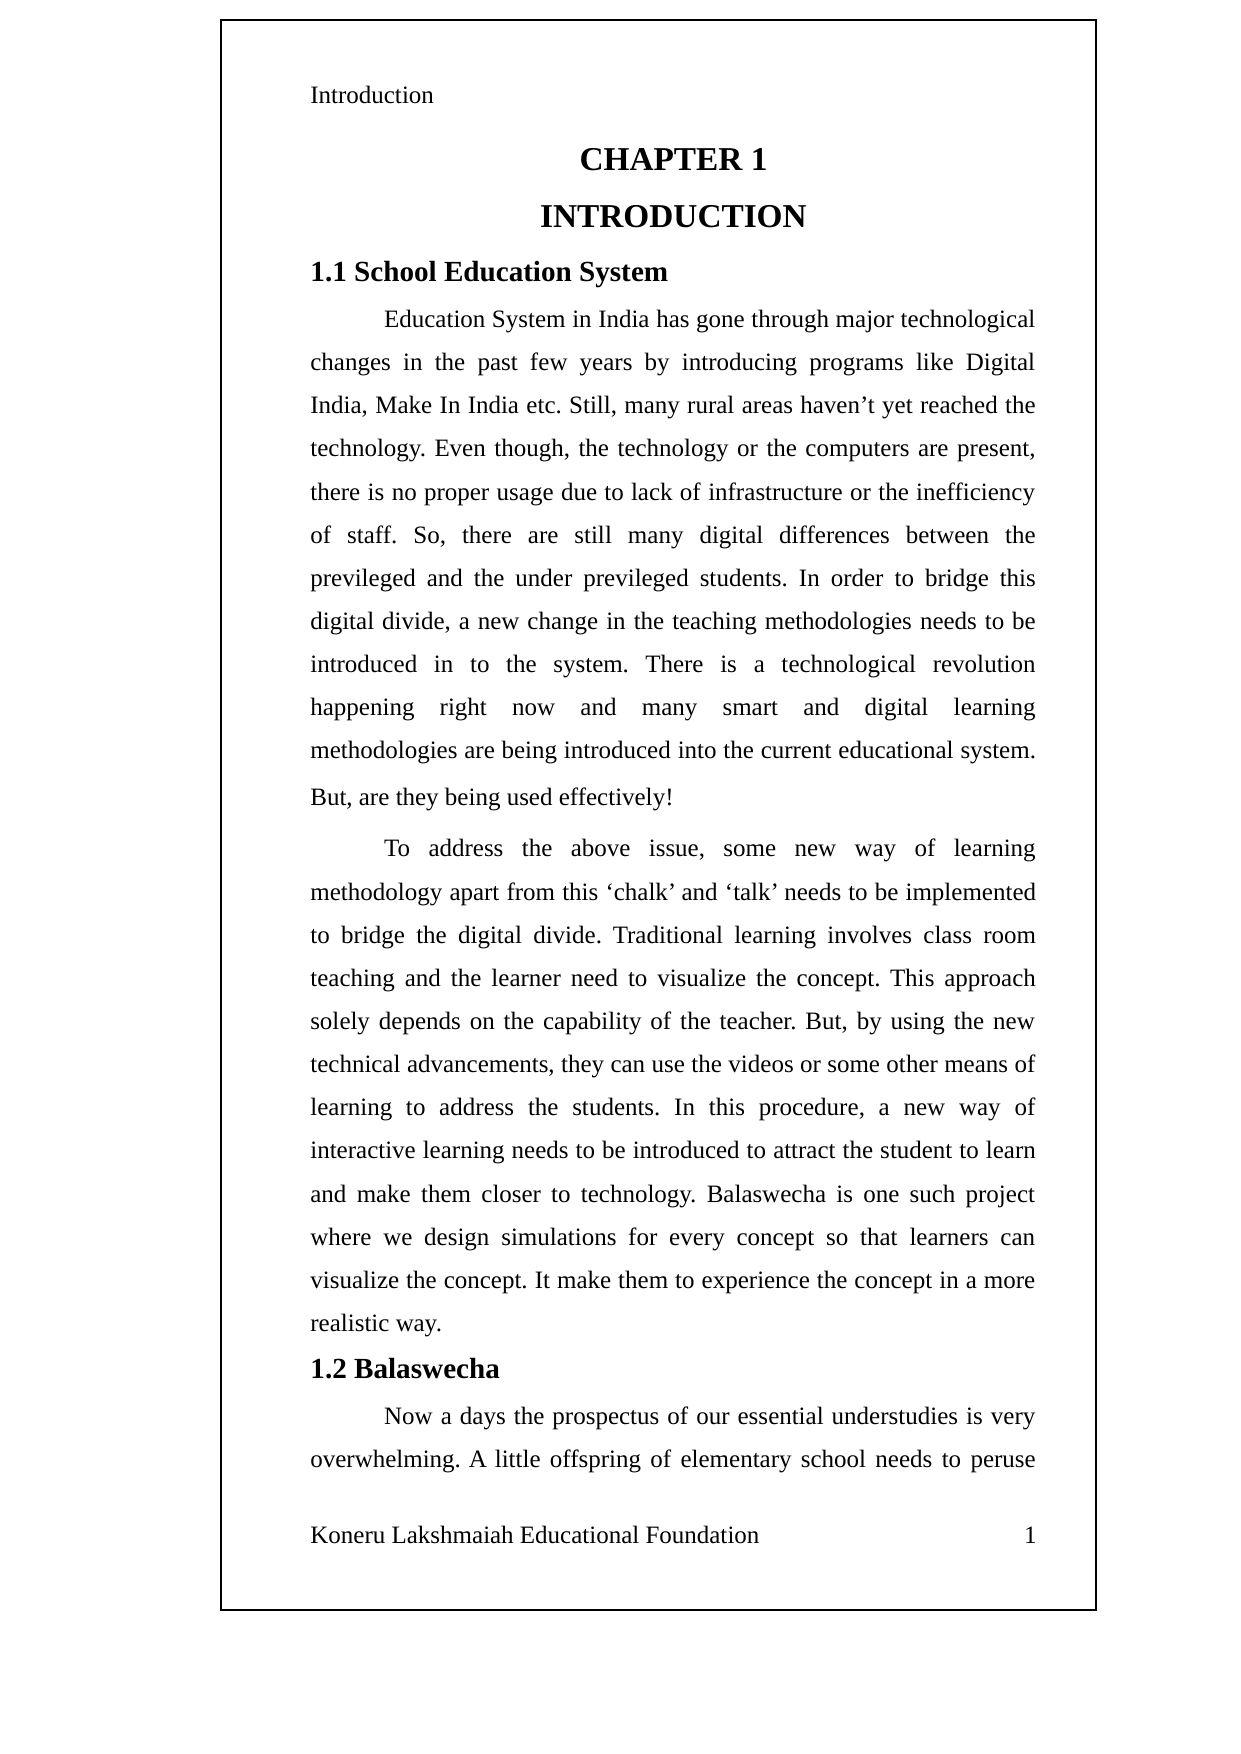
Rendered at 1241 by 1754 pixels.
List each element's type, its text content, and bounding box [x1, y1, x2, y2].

text CHAPTER 1 [310, 139, 1036, 177]
text Now a days the prospectus of our essential understudies is very overwhelming. A little offspring of elementary school needs to peruse [310, 1401, 1036, 1473]
text 1.2 Balaswecha [310, 1351, 1036, 1385]
text To address the above issue, some new way of learning methodology apart from this ‘chalk’ and ‘talk’ needs to be implemented to bridge the digital divide. Traditional learning involves class room teaching and the learner need to visualize the concept. This approach solely depends on the capability of the teacher. But, by using the new technical advancements, they can use the videos or some other means of learning to address the students. In this procedure, a new way of interactive learning needs to be introduced to attract the student to learn and make them closer to technology. Balaswecha is one such project where we design simulations for every concept so that learners can visualize the concept. It make them to experience the concept in a more realistic way. [310, 829, 1036, 1337]
text INTRODUCTION [310, 196, 1036, 235]
text Education System in India has gone through major technological changes in the past few years by introducing programs like Digital India, Make In India etc. Still, many rural areas haven’t yet reached the technology. Even though, the technology or the computers are present, there is no proper usage due to lack of infrastructure or the inefficiency of staff. So, there are still many digital differences between the previleged and the under previleged students. In order to bridge this digital divide, a new change in the teaching methodologies needs to be introduced in to the system. There is a technological revolution happening right now and many smart and digital learning methodologies are being introduced into the current educational system. But, are they being used effectively! [310, 304, 1036, 812]
text 1.1 School Education System [310, 254, 1036, 287]
